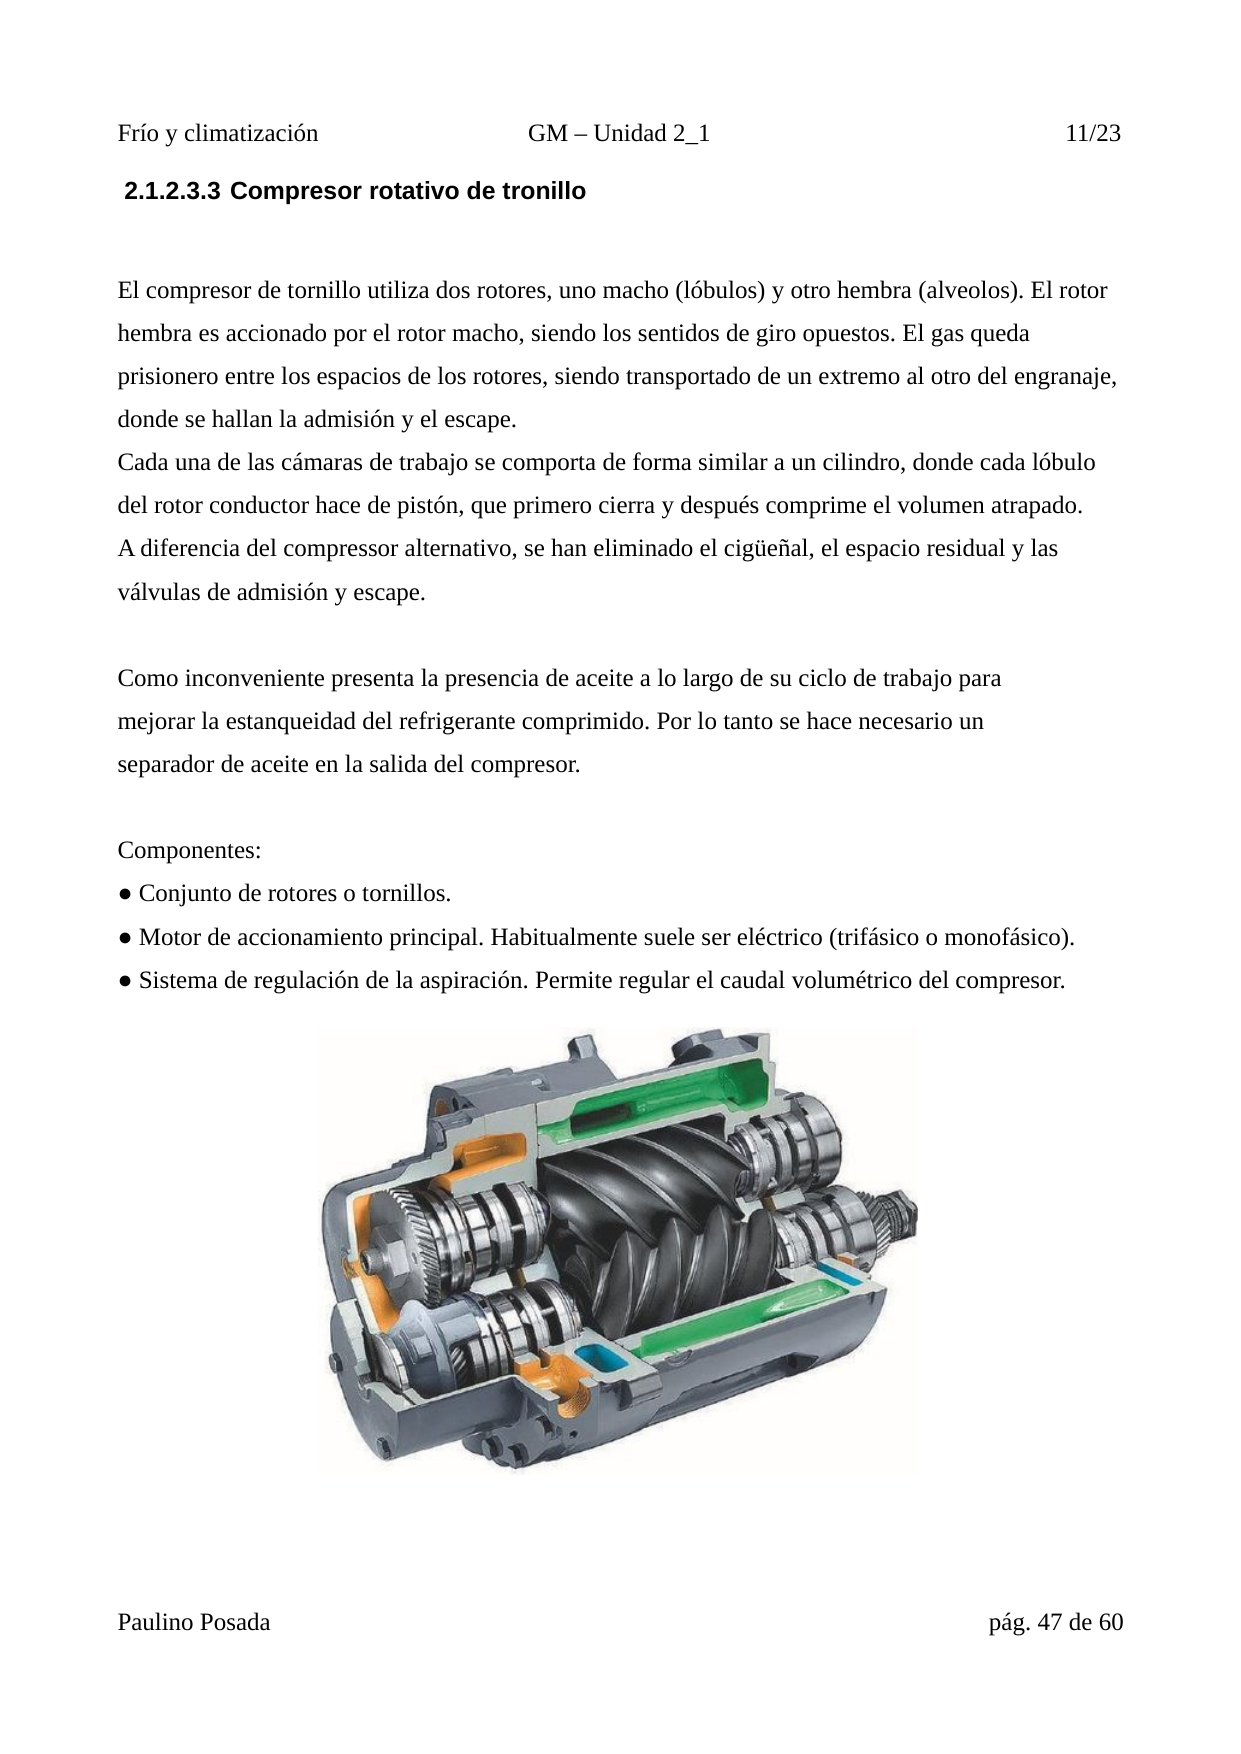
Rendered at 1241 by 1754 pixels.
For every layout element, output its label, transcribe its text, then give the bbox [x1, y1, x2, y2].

text Componentes: [117, 835, 1123, 864]
text Como inconveniente presenta la presencia de aceite a lo largo de su ciclo de trabajo para [117, 663, 1123, 692]
picture [317, 1027, 918, 1475]
text ● Conjunto de rotores o tornillos. [117, 878, 1123, 907]
text Cada una de las cámaras de trabajo se comporta de forma similar a un cilindro, donde cada lóbulo del rotor conductor hace de pistón, que primero cierra y después comprime el volumen atrapado. [117, 447, 1123, 519]
text A diferencia del compressor alternativo, se han eliminado el cigüeñal, el espacio residual y las válvulas de admisión y escape. [117, 533, 1123, 605]
text separador de aceite en la salida del compresor. [117, 749, 1123, 778]
text ● Sistema de regulación de la aspiración. Permite regular el caudal volumétrico del compresor. [117, 965, 1123, 993]
text El compresor de tornillo utiliza dos rotores, uno macho (lóbulos) y otro hembra (alveolos). El rotor hembra es accionado por el rotor macho, siendo los sentidos de giro opuestos. El gas queda prisionero entre los espacios de los rotores, siendo transportado de un extremo al otro del engranaje, donde se hallan la admisión y el escape. [117, 275, 1123, 433]
subtitle Compresor rotativo de tronillo [117, 176, 1123, 205]
text ● Motor de accionamiento principal. Habitualmente suele ser eléctrico (trifásico o monofásico). [117, 922, 1123, 950]
text mejorar la estanqueidad del refrigerante comprimido. Por lo tanto se hace necesario un [117, 706, 1123, 735]
